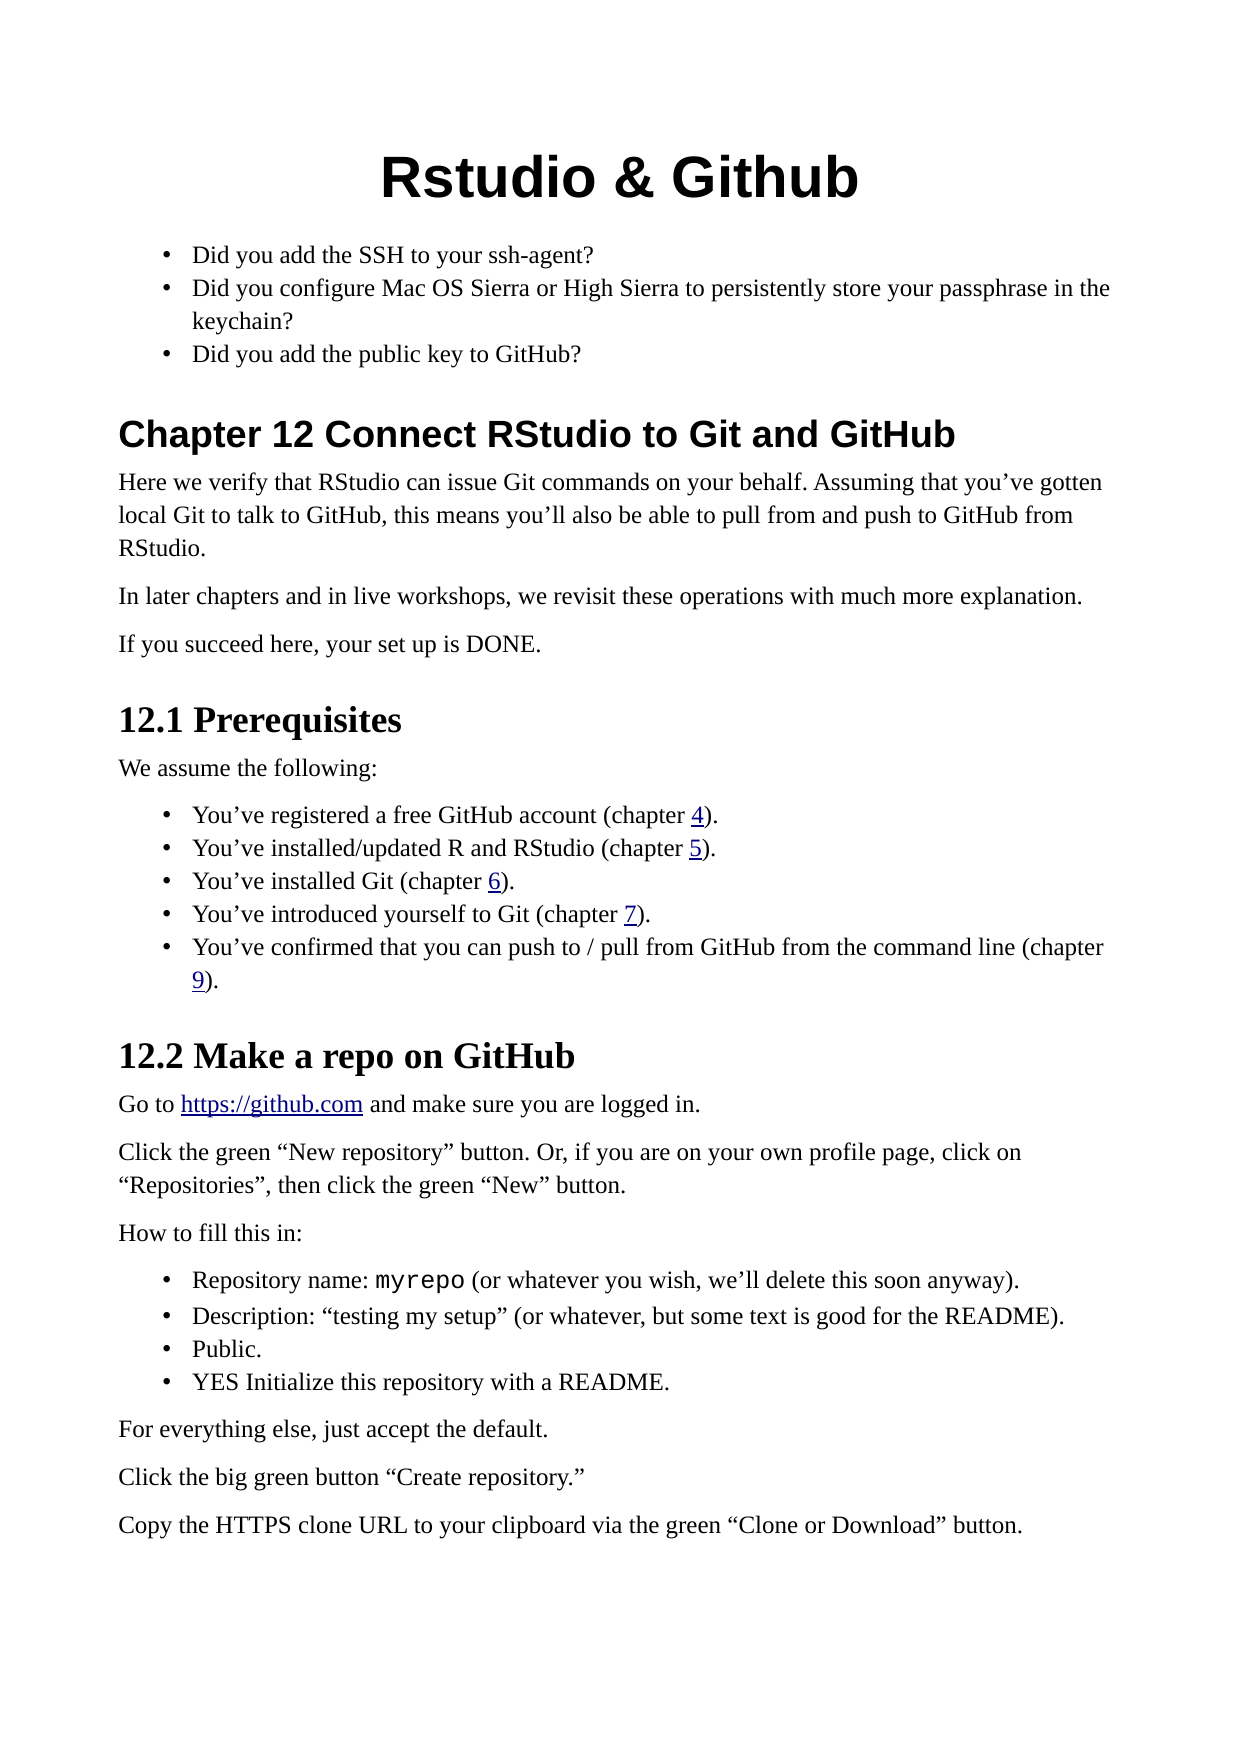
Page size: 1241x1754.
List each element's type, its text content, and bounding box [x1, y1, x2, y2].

text Go to https://github.com and make sure you are logged in. [118, 1089, 1122, 1118]
list Repository name: myrepo (or whatever you wish, we’ll delete this soon anyway). [162, 1265, 1122, 1296]
subtitle 12.1 Prerequisites [118, 697, 1122, 740]
text In later chapters and in live workshops, we revisit these operations with much more explanation. [118, 581, 1122, 610]
text Copy the HTTPS clone URL to your clipboard via the green “Clone or Download” button. [118, 1510, 1122, 1538]
list You’ve registered a free GitHub account (chapter 4). [162, 800, 1122, 829]
text We assume the following: [118, 753, 1122, 782]
list You’ve confirmed that you can push to / pull from GitHub from the command line (chapter 9). [162, 932, 1122, 994]
text If you succeed here, your set up is DONE. [118, 629, 1122, 657]
list You’ve installed/updated R and RStudio (chapter 5). [162, 833, 1122, 862]
text Click the green “New repository” button. Or, if you are on your own profile page, click on “Repositories”, then click the green “New” button. [118, 1137, 1122, 1199]
text Here we verify that RStudio can issue Git commands on your behalf. Assuming that you’ve gotten local Git to talk to GitHub, this means you’ll also be able to pull from and push to GitHub from RStudio. [118, 467, 1122, 562]
list You’ve introduced yourself to Git (chapter 7). [162, 899, 1122, 928]
text For everything else, just accept the default. [118, 1414, 1122, 1443]
list YES Initialize this repository with a README. [162, 1367, 1122, 1396]
subtitle 12.2 Make a repo on GitHub [118, 1034, 1122, 1077]
subtitle Chapter 12 Connect RStudio to Git and GitHub [118, 411, 1122, 455]
text How to fill this in: [118, 1218, 1122, 1247]
list Description: “testing my setup” (or whatever, but some text is good for the README). [162, 1301, 1122, 1329]
list You’ve installed Git (chapter 6). [162, 866, 1122, 895]
text Click the big green button “Create repository.” [118, 1462, 1122, 1491]
list Did you configure Mac OS Sierra or High Sierra to persistently store your passphrase in the keychain? [162, 273, 1122, 334]
list Did you add the SSH to your ssh-agent? [162, 240, 1122, 268]
list Public. [162, 1334, 1122, 1363]
list Did you add the public key to GitHub? [162, 339, 1122, 367]
